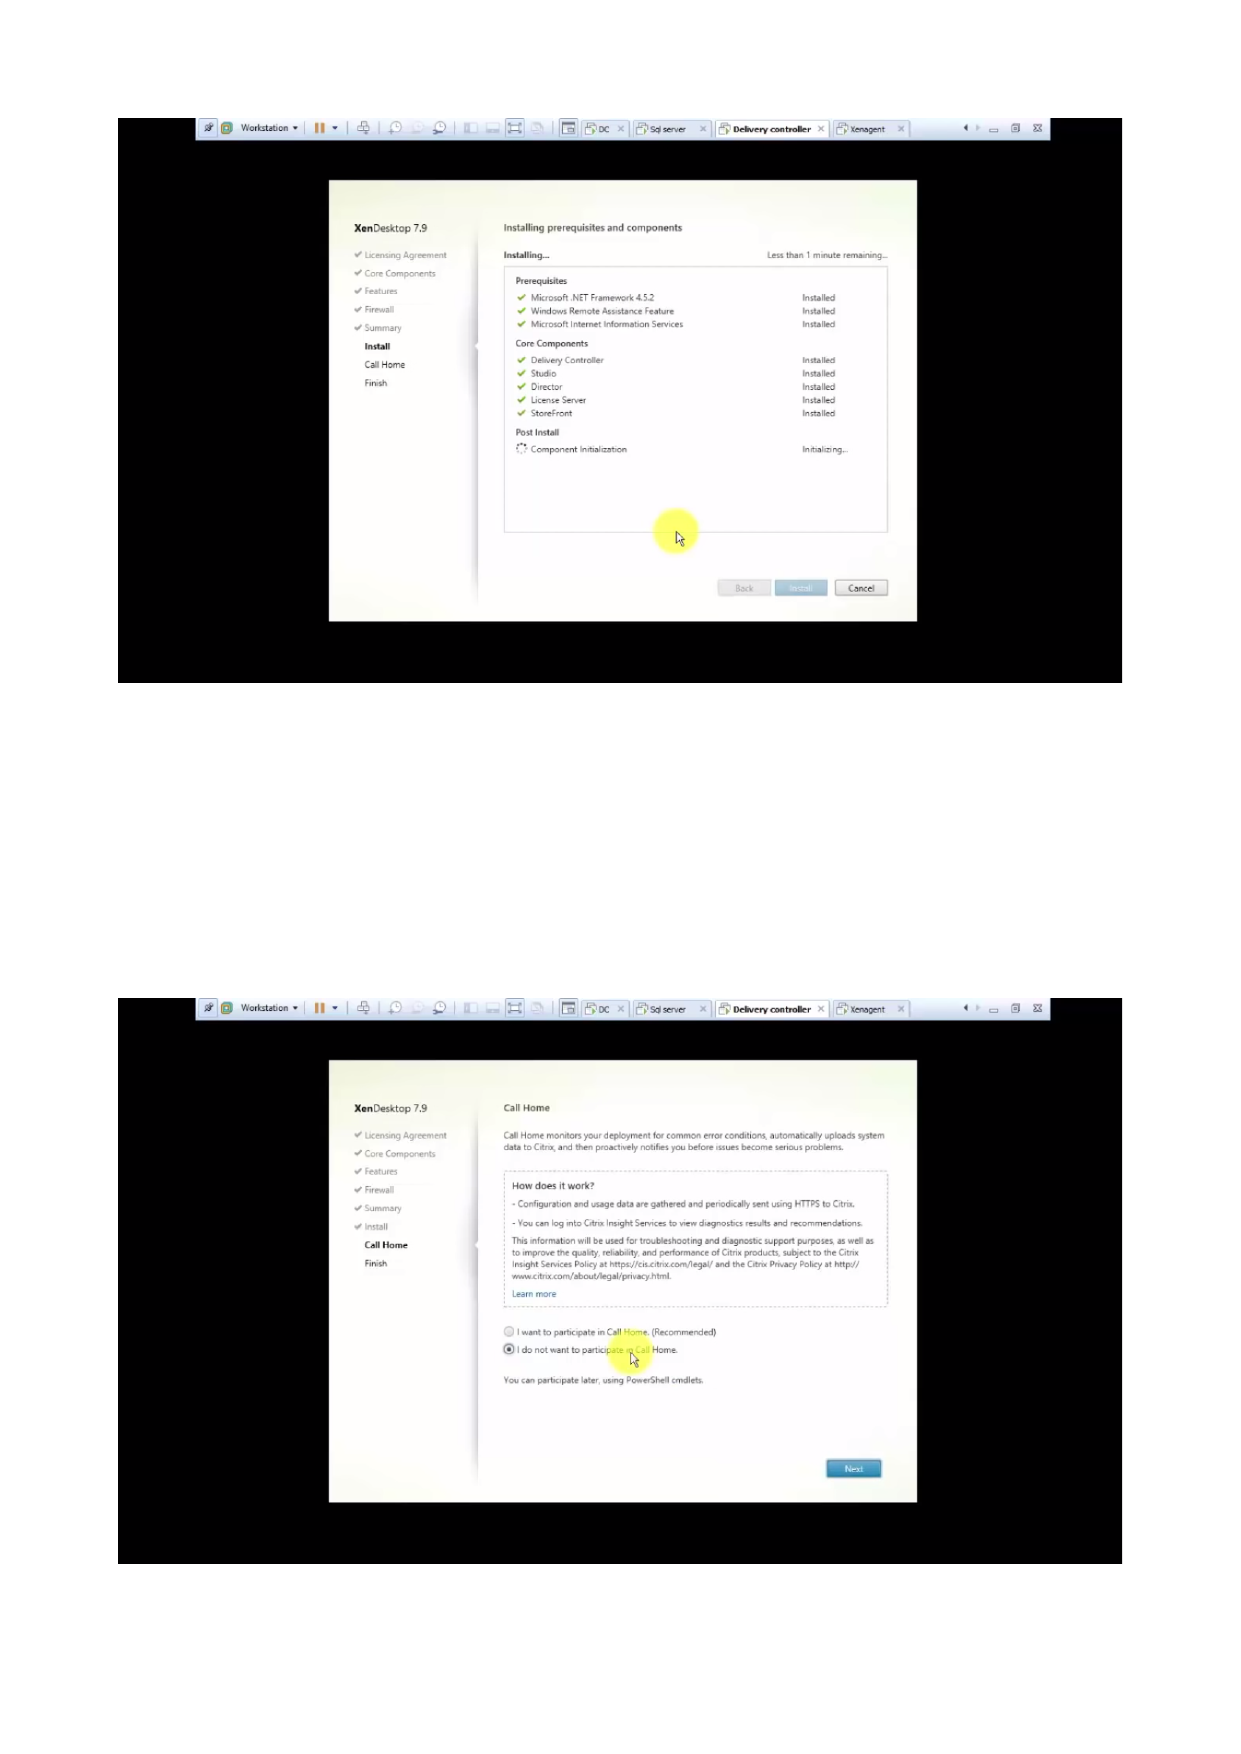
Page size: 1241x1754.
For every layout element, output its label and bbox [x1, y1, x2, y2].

picture [118, 998, 1123, 1564]
picture [118, 118, 1123, 683]
